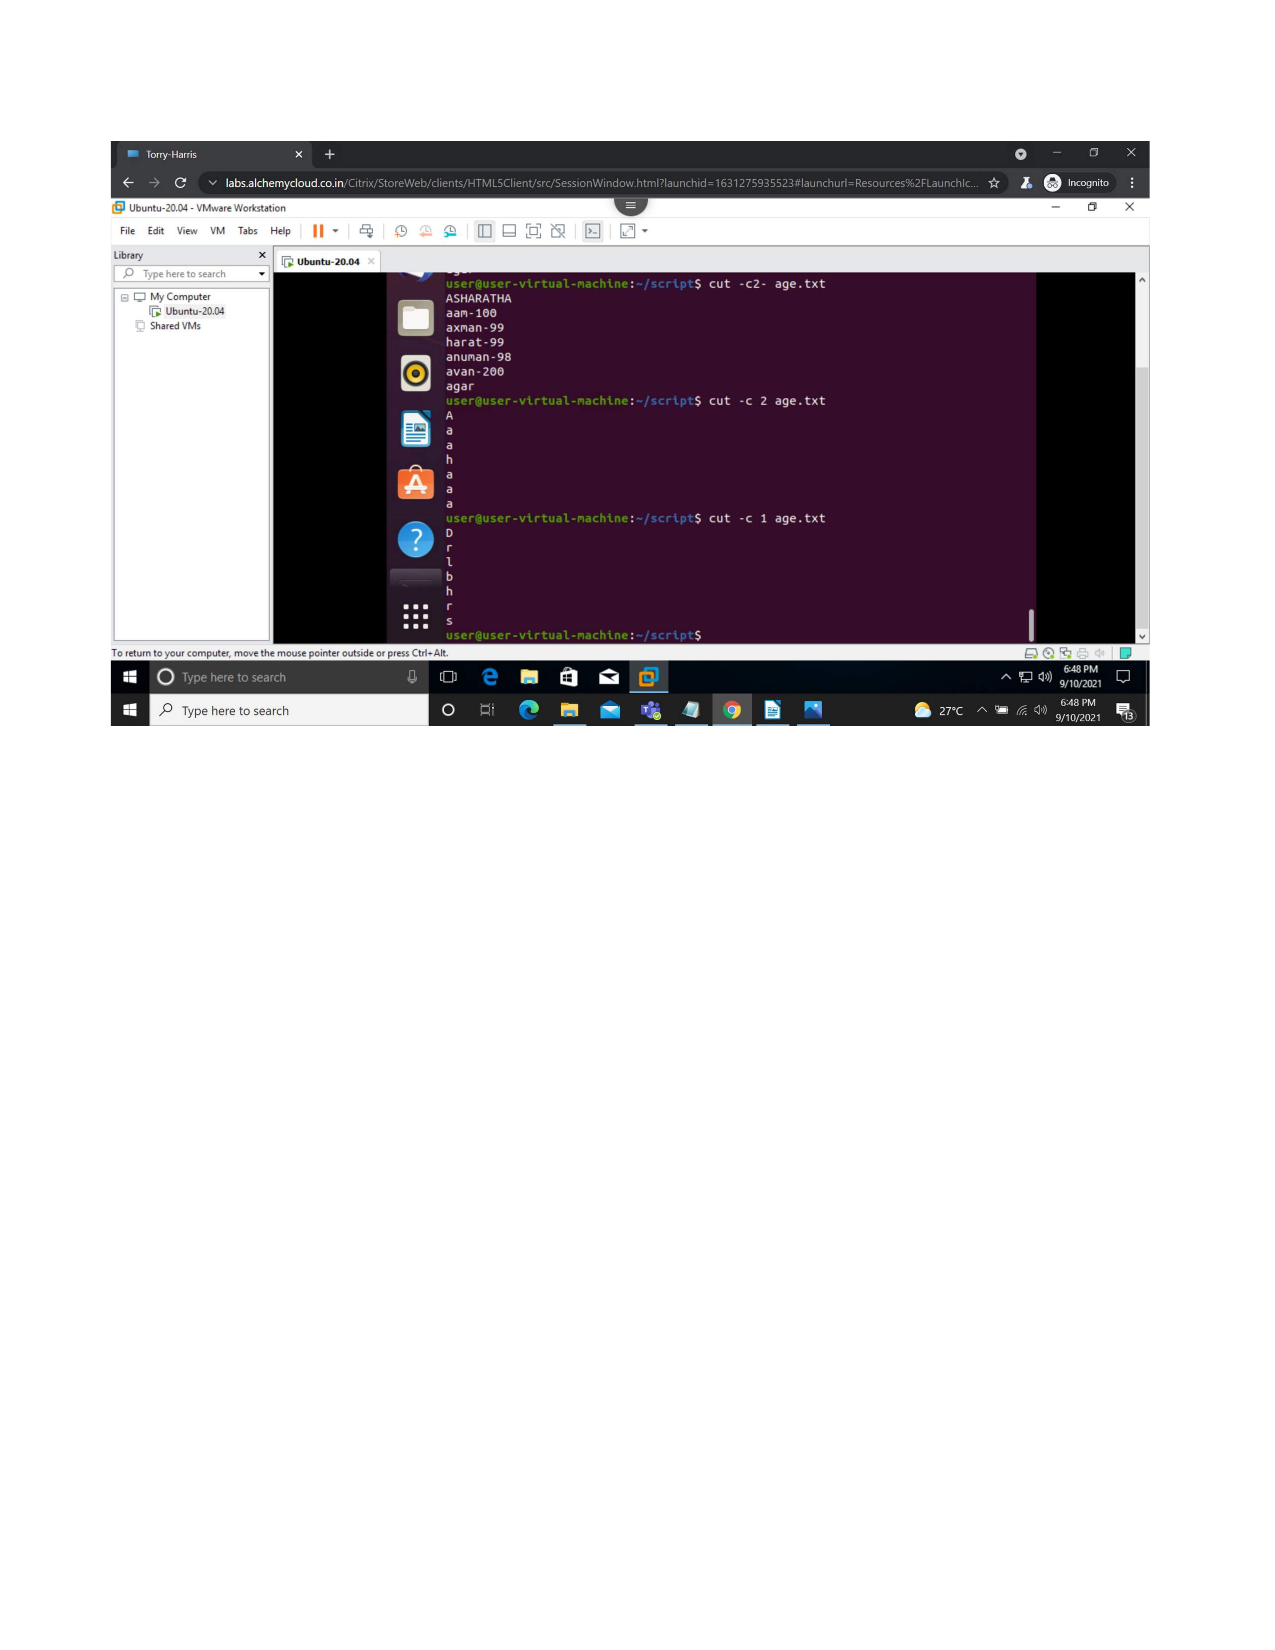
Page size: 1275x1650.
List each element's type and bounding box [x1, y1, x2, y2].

picture [110, 141, 1150, 726]
